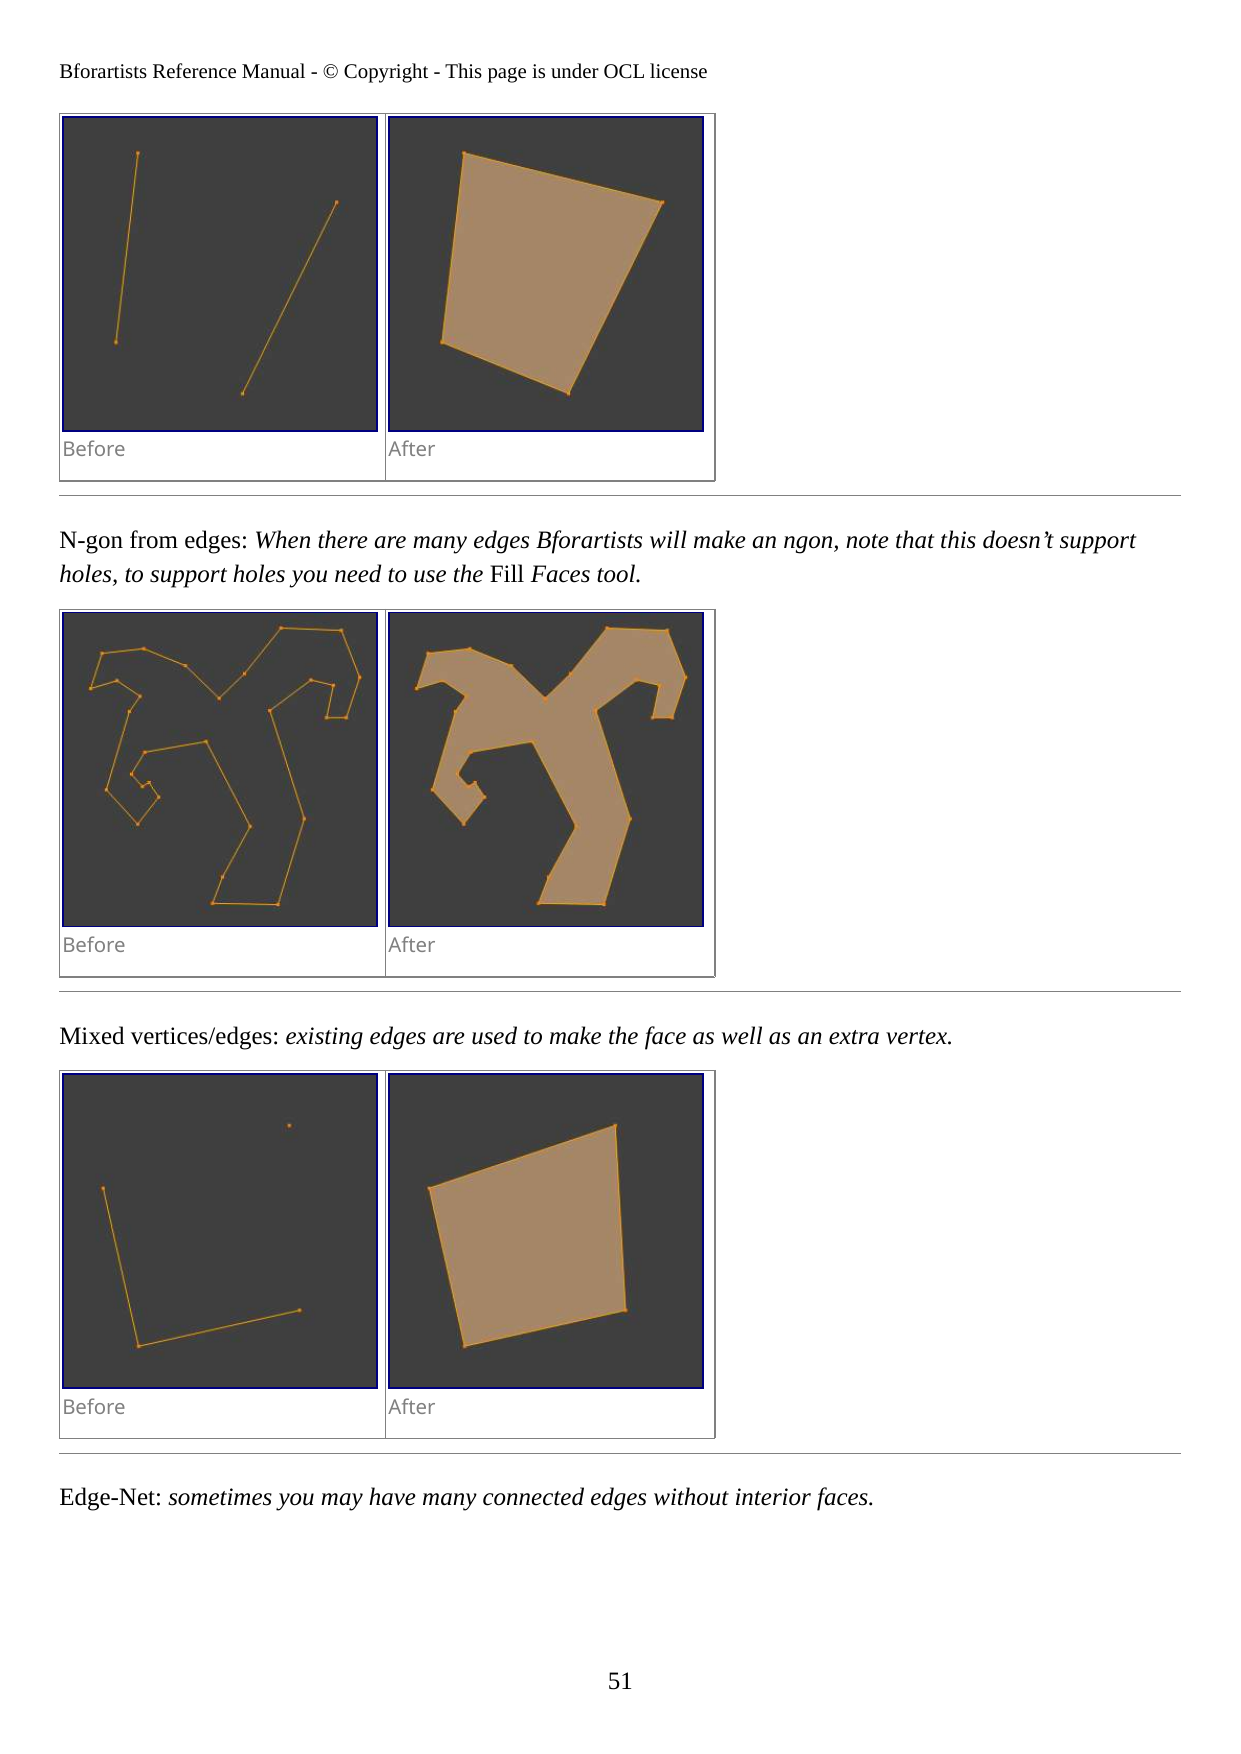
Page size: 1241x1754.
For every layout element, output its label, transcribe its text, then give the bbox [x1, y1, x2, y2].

table_header After [386, 610, 714, 976]
picture [64, 1075, 376, 1387]
picture [390, 1075, 702, 1387]
picture [390, 118, 702, 430]
picture [64, 118, 376, 430]
table_header After [386, 114, 714, 480]
table_header After [386, 1071, 714, 1437]
table_header Before [60, 610, 385, 976]
text Edge-Net: sometimes you may have many connected edges without interior faces. [59, 1482, 1181, 1511]
text Mixed vertices/edges: existing edges are used to make the face as well as an extra vertex. [59, 1021, 1181, 1049]
picture [390, 613, 702, 926]
picture [64, 613, 376, 926]
table_header Before [60, 1071, 385, 1437]
text N-gon from edges: When there are many edges Bforartists will make an ngon, note that this doesn’t support holes, to support holes you need to use the Fill Faces tool. [59, 525, 1181, 588]
table_header Before [60, 114, 385, 480]
